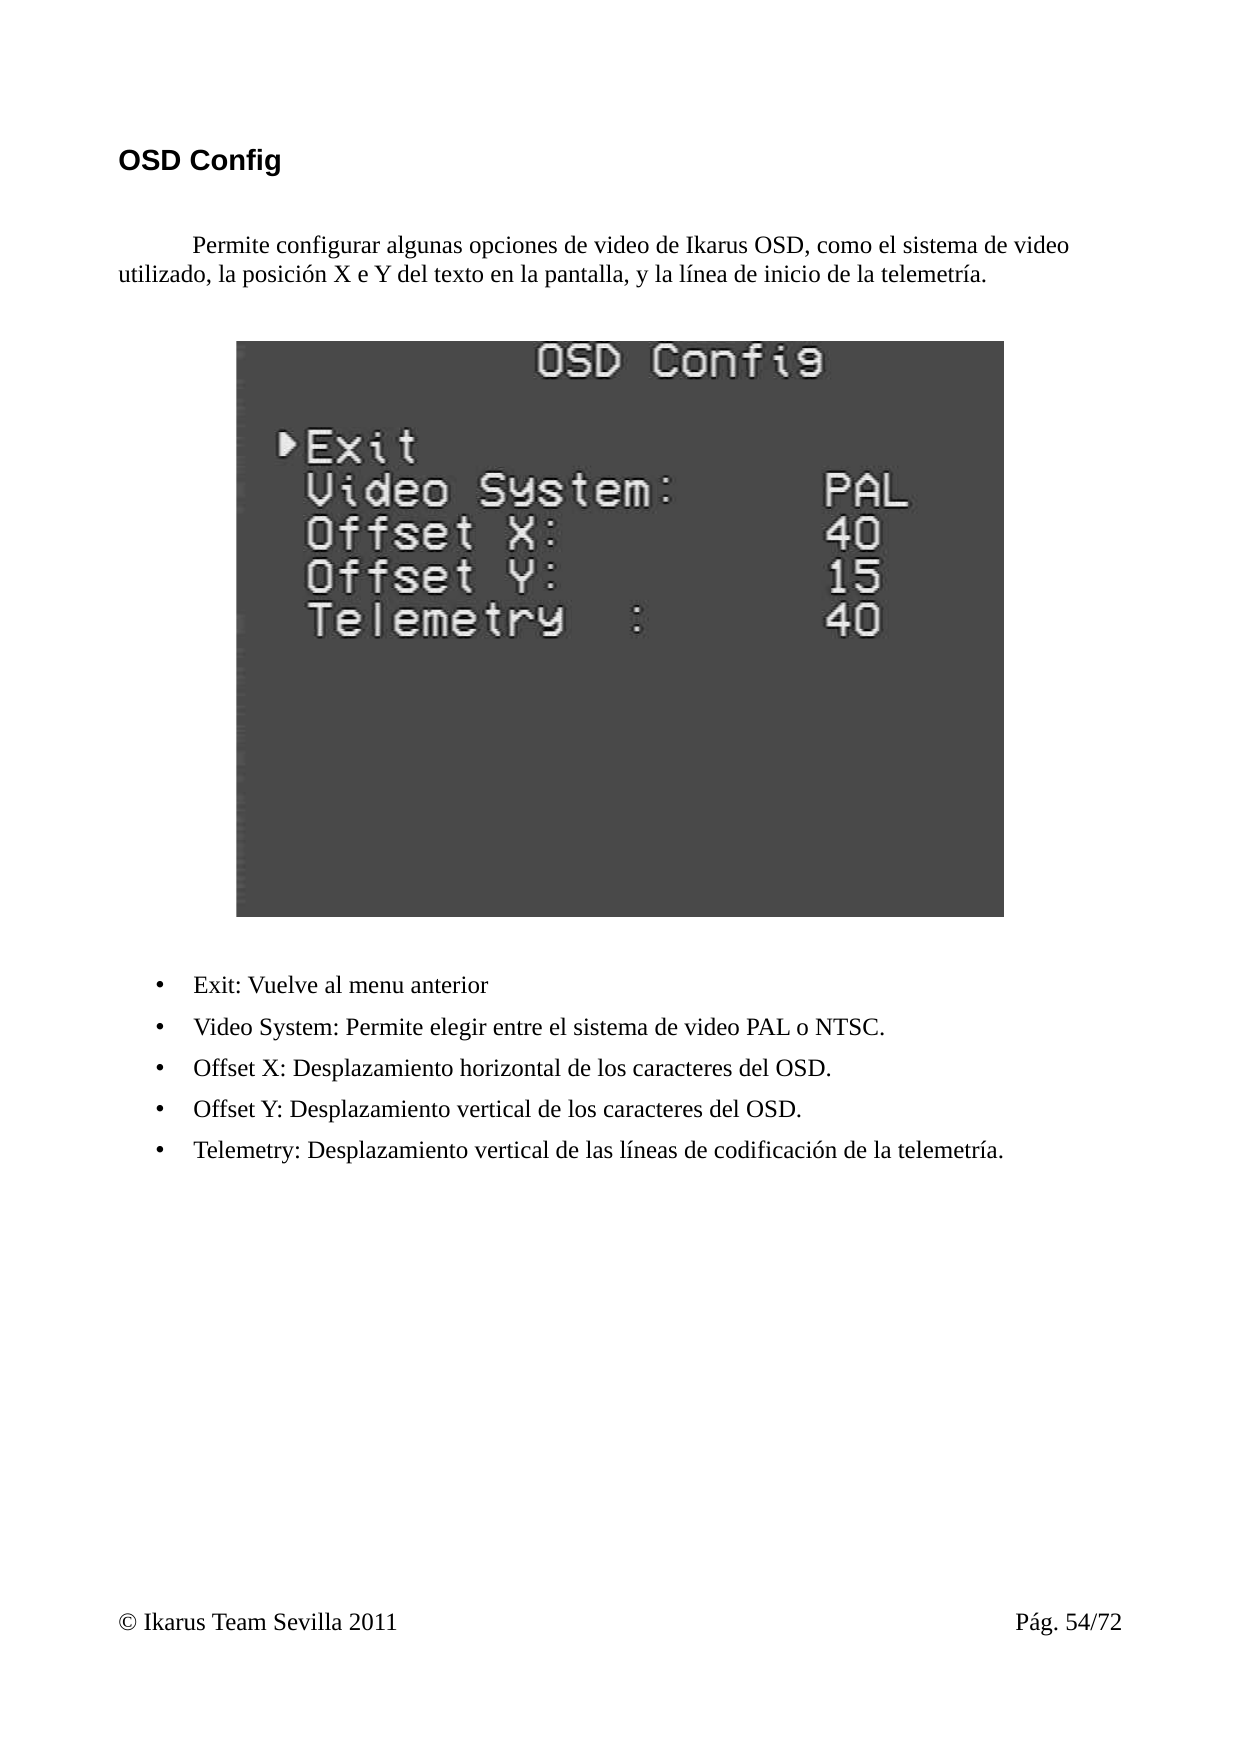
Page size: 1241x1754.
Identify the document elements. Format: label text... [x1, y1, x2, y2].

list Offset Y: Desplazamiento vertical de los caracteres del OSD. [156, 1094, 1122, 1123]
text Permite configurar algunas opciones de video de Ikarus OSD, como el sistema de video utilizado, la posición X e Y del texto en la pantalla, y la línea de inicio de la telemetría. [118, 230, 1122, 288]
list Offset X: Desplazamiento horizontal de los caracteres del OSD. [156, 1053, 1122, 1082]
list Exit: Vuelve al menu anterior [156, 971, 1122, 999]
list Video System: Permite elegir entre el sistema de video PAL o NTSC. [156, 1012, 1122, 1041]
list Telemetry: Desplazamiento vertical de las líneas de codificación de la telemetría. [156, 1136, 1122, 1164]
picture [236, 341, 1004, 917]
subtitle OSD Config [118, 143, 1122, 177]
